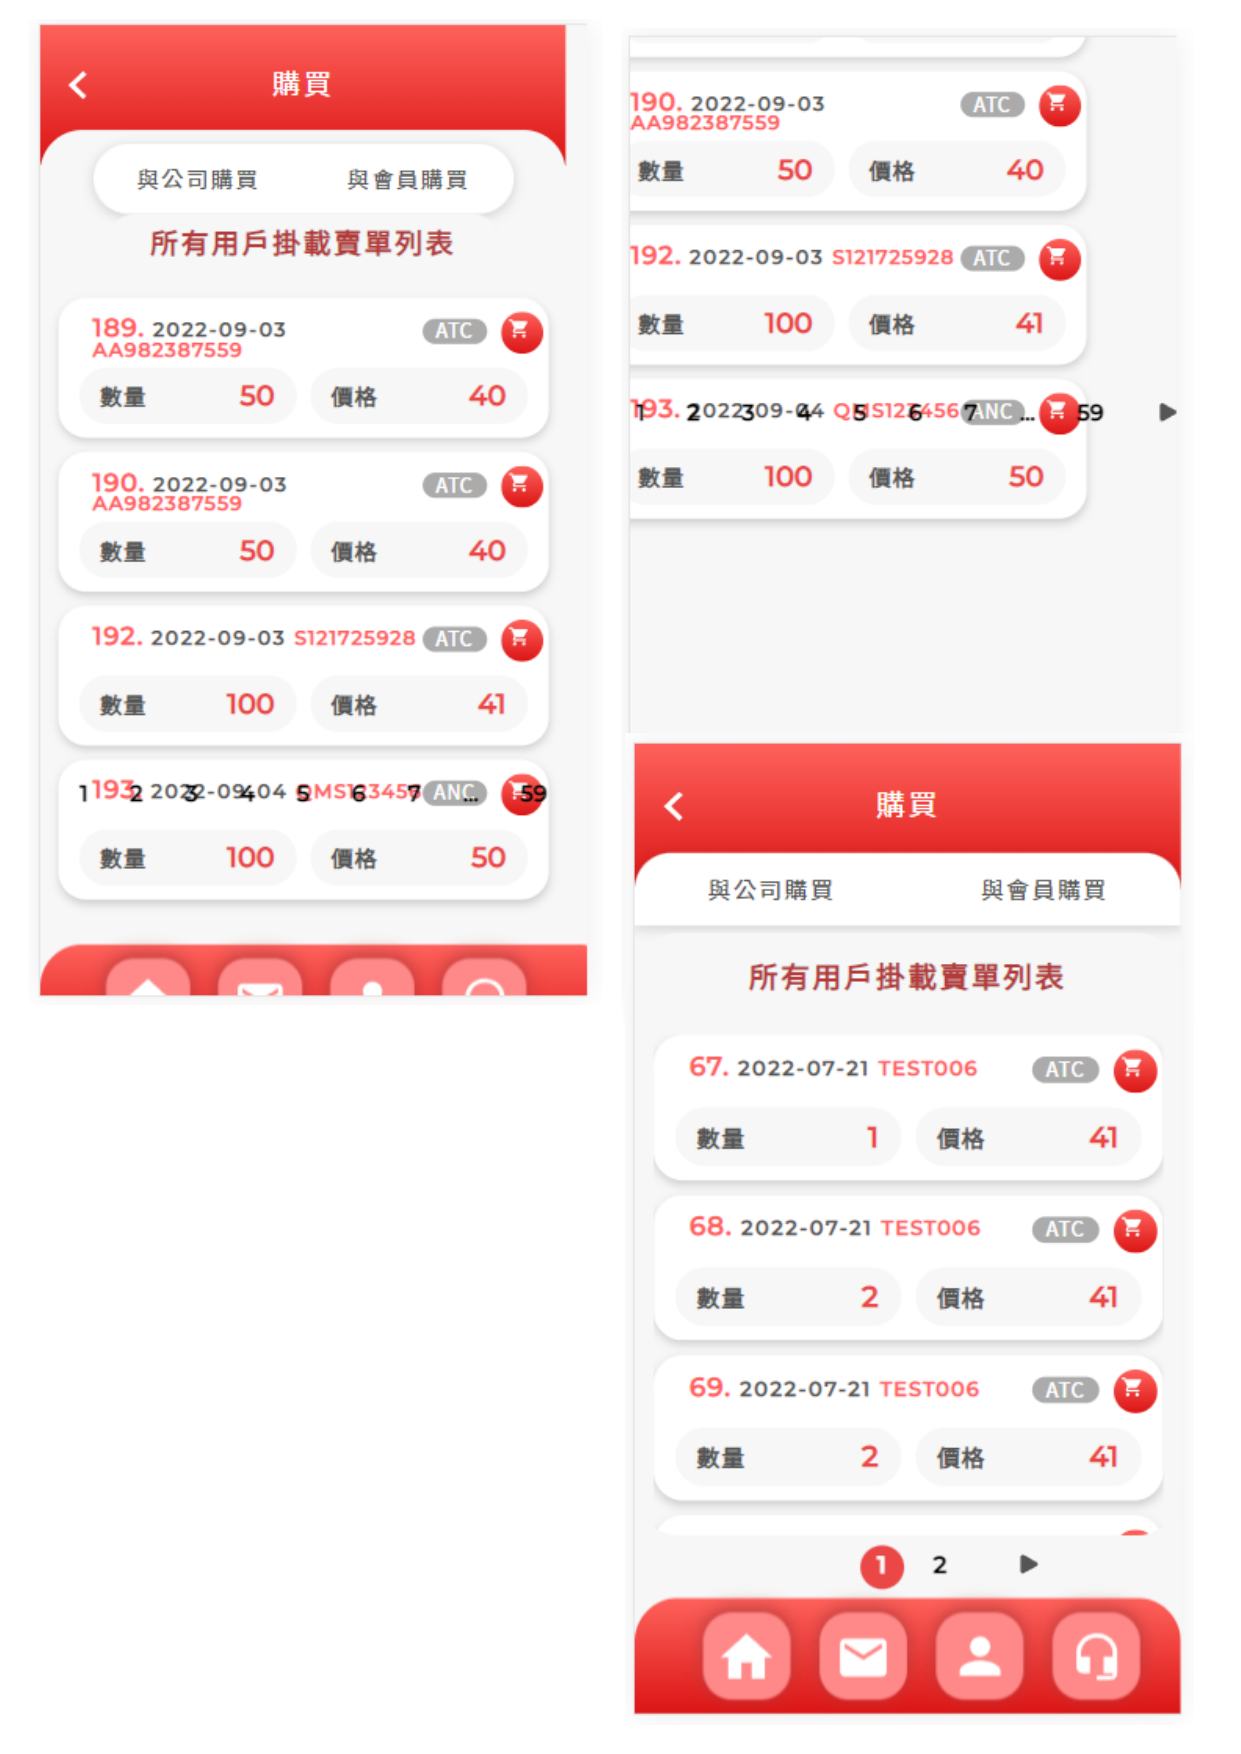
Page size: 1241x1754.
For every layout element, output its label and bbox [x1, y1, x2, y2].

picture [28, 19, 603, 1005]
picture [621, 28, 1194, 1725]
